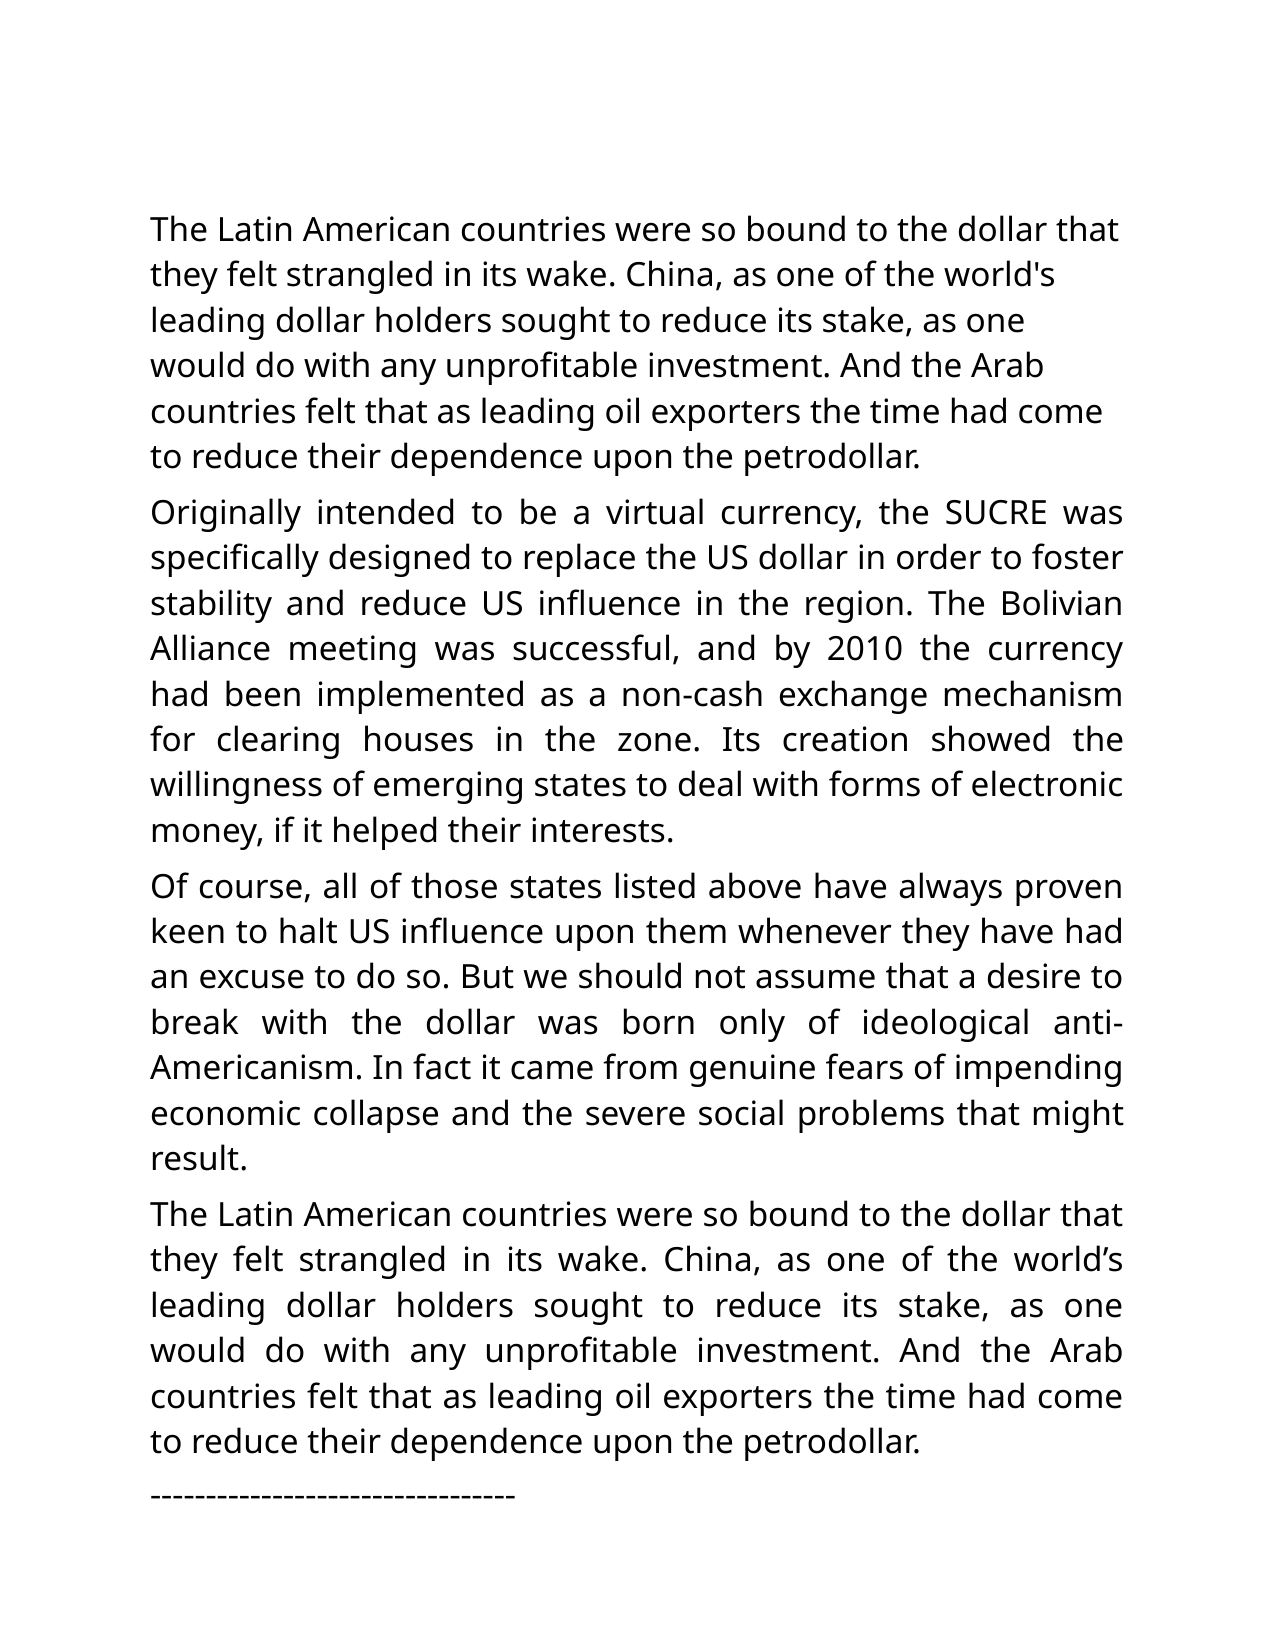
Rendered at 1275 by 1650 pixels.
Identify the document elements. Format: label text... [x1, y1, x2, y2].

text The Latin American countries were so bound to the dollar that they felt strangled in its wake. China, as one of the world's leading dollar holders sought to reduce its stake, as one would do with any unprofitable investment. And the Arab countries felt that as leading oil exporters the time had come to reduce their dependence upon the petrodollar. [150, 206, 1125, 478]
text --------------------------------- [150, 1474, 1125, 1512]
text The Latin American countries were so bound to the dollar that they felt strangled in its wake. China, as one of the world’s leading dollar holders sought to reduce its stake, as one would do with any unprofitable investment. And the Arab countries felt that as leading oil exporters the time had come to reduce their dependence upon the petrodollar. [150, 1191, 1125, 1463]
text Of course, all of those states listed above have always proven keen to halt US influence upon them whenever they have had an excuse to do so. But we should not assume that a desire to break with the dollar was born only of ideological anti-Americanism. In fact it came from genuine fears of impending economic collapse and the severe social problems that might result. [150, 862, 1125, 1180]
text Originally intended to be a virtual currency, the SUCRE was specifically designed to replace the US dollar in order to foster stability and reduce US influence in the region. The Bolivian Alliance meeting was successful, and by 2010 the currency had been implemented as a non-cash exchange mechanism for clearing houses in the zone. Its creation showed the willingness of emerging states to deal with forms of electronic money, if it helped their interests. [150, 489, 1125, 852]
